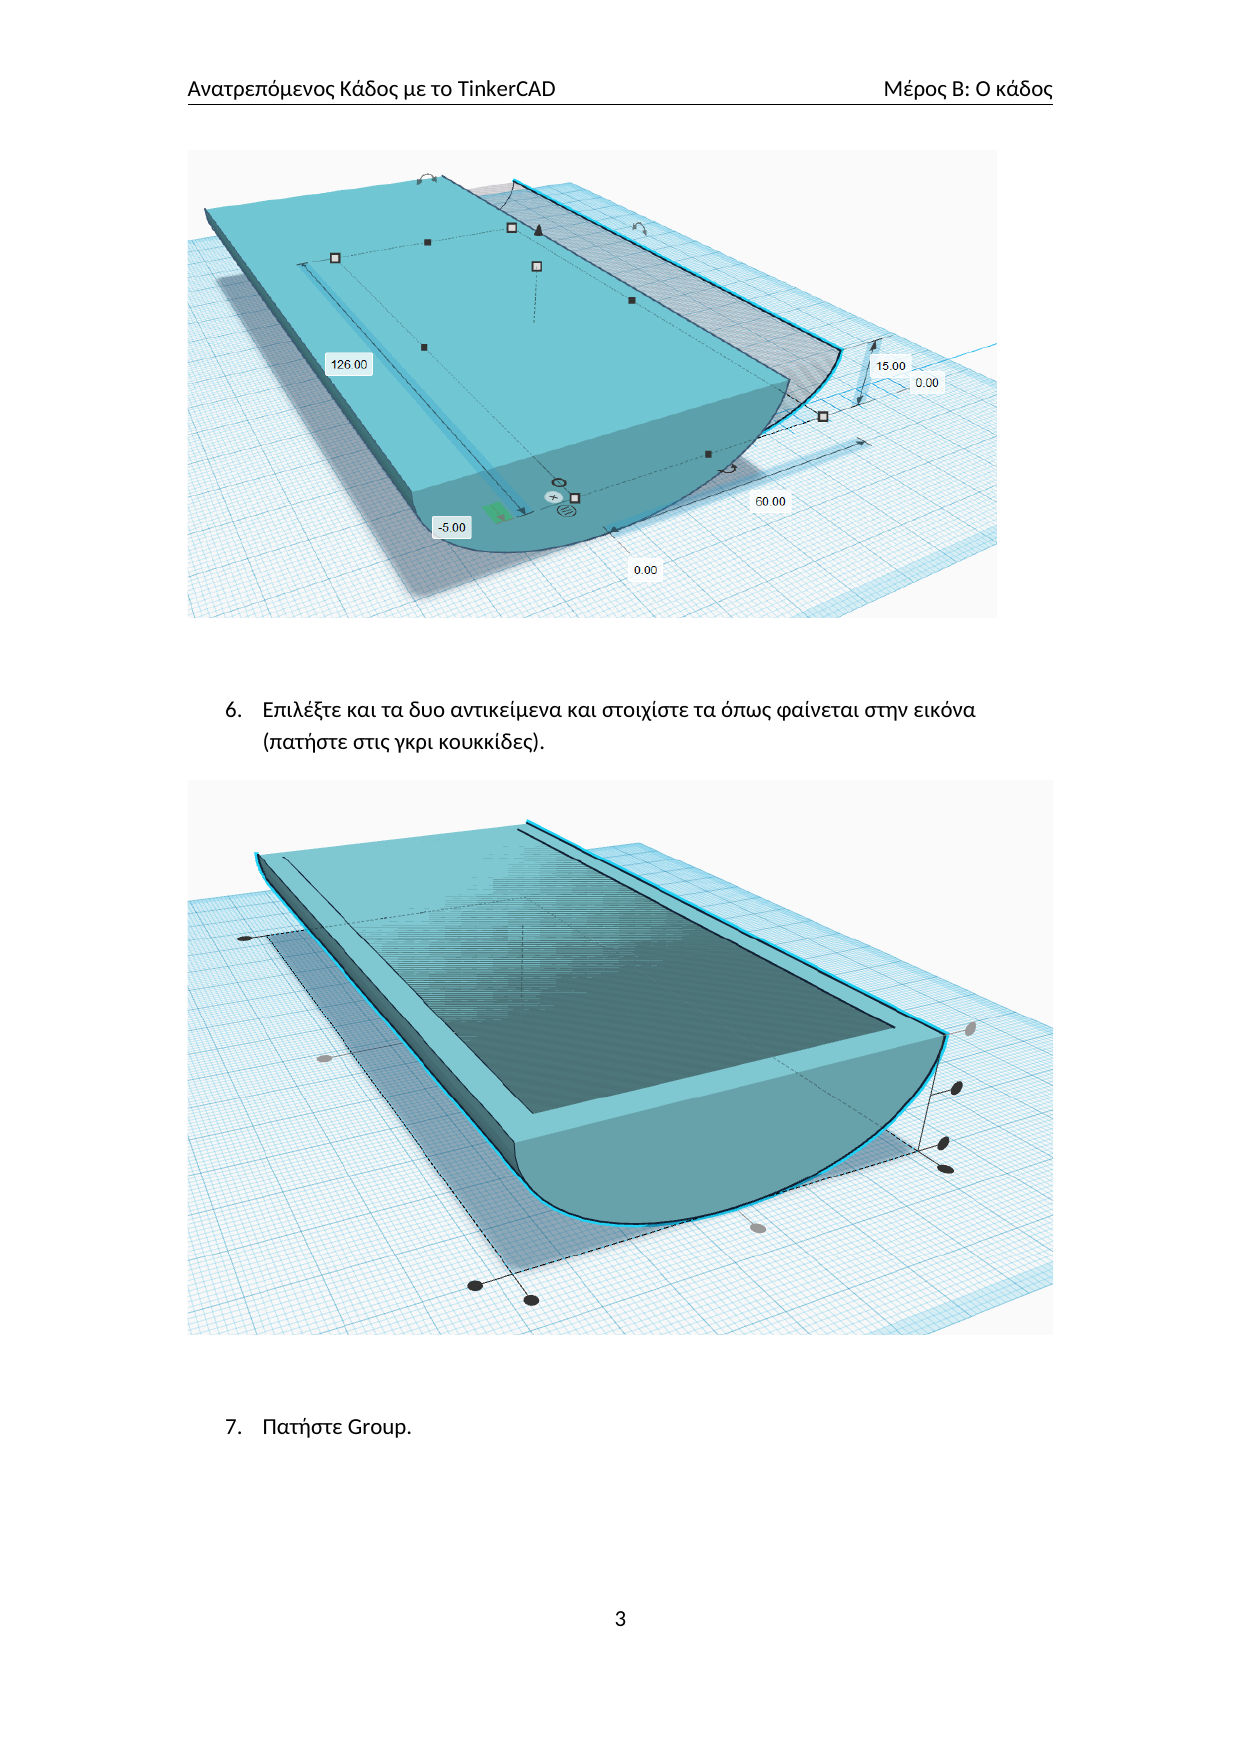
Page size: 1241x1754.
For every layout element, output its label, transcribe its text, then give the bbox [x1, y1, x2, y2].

list Επιλέξτε και τα δυο αντικείμενα και στοιχίστε τα όπως φαίνεται στην εικόνα (πατήστε στις γκρι κουκκίδες). [225, 695, 1053, 755]
list Πατήστε Group. [225, 1412, 1053, 1441]
